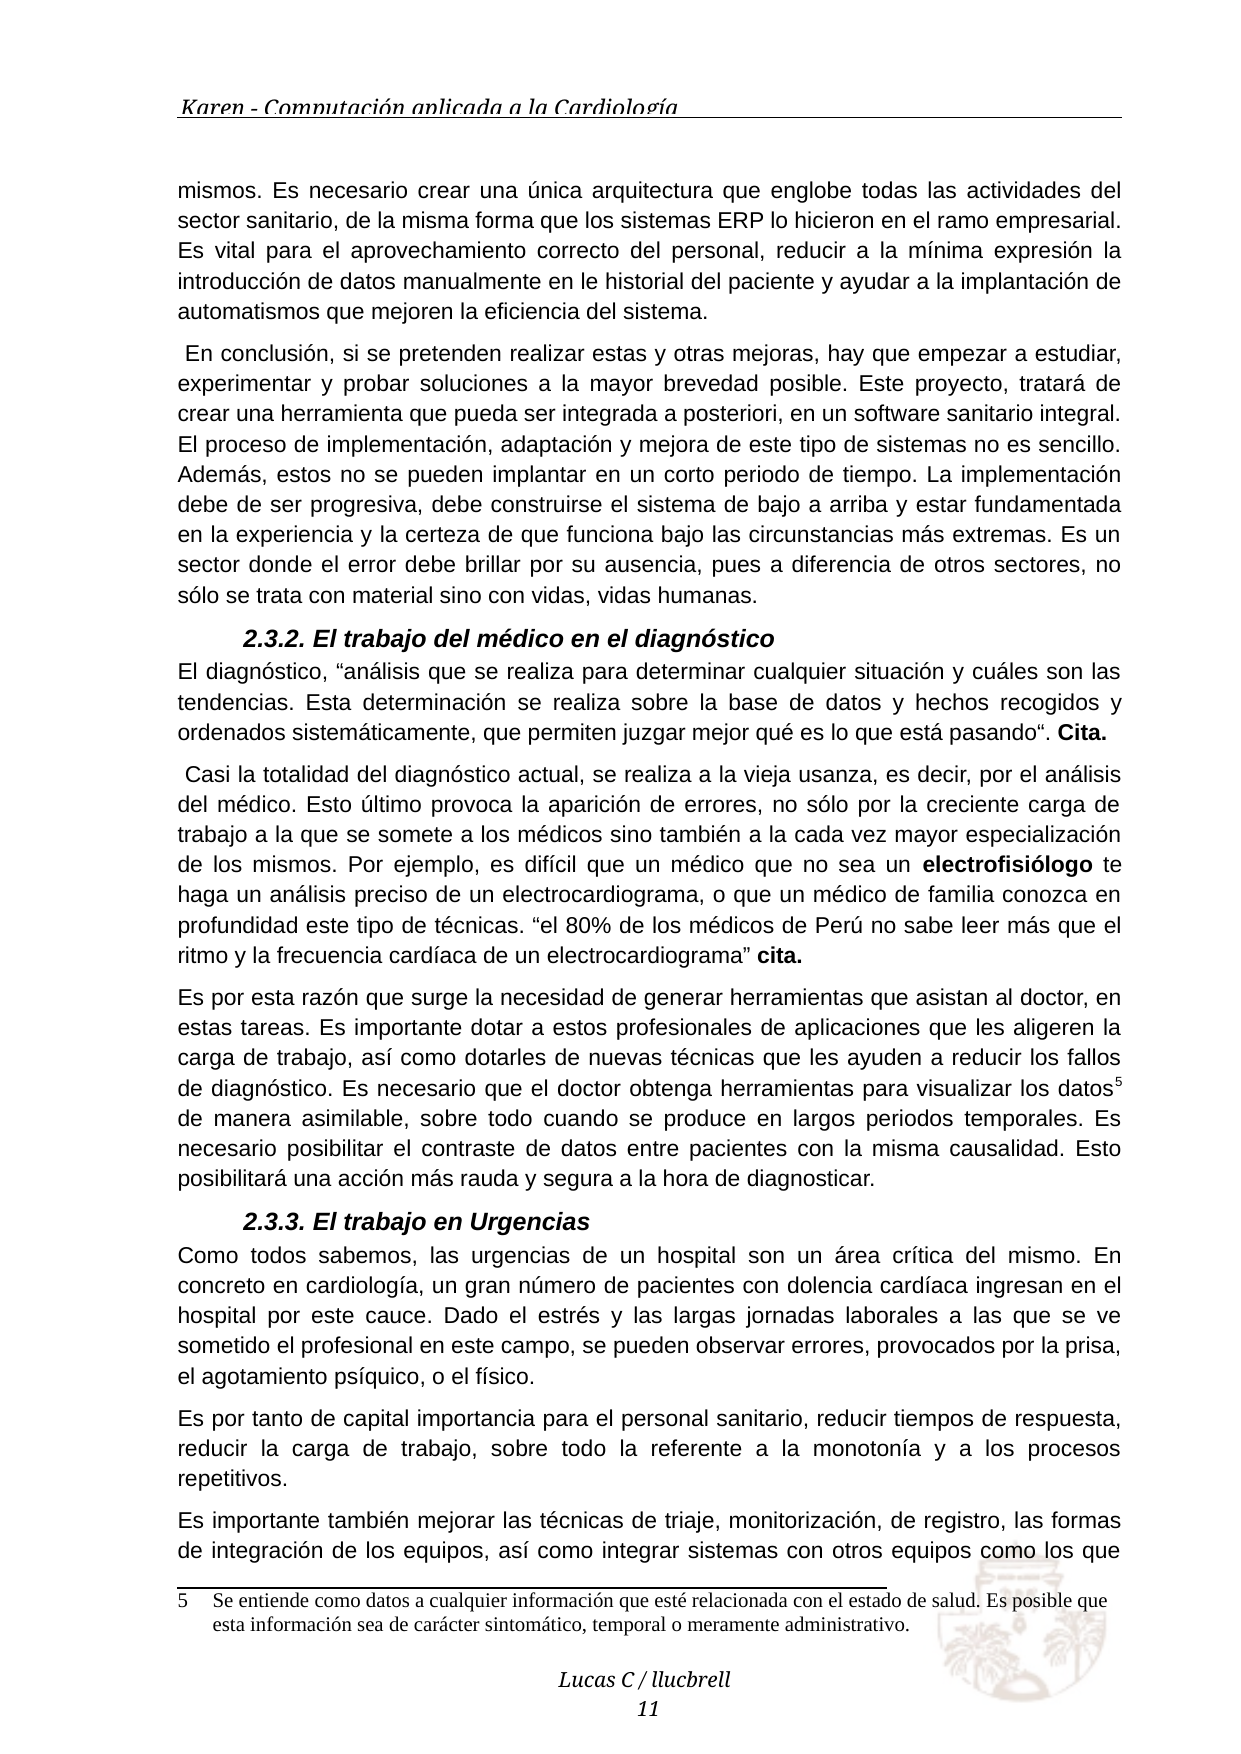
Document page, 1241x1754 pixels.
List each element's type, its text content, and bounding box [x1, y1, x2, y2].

text Es por tanto de capital importancia para el personal sanitario, reducir tiempos de respuesta, reducir la carga de trabajo, sobre todo la referente a la monotonía y a los procesos repetitivos. [177, 1404, 1122, 1491]
text Es importante también mejorar las técnicas de triaje, monitorización, de registro, las formas de integración de los equipos, así como integrar sistemas con otros equipos como los que [177, 1507, 1122, 1563]
text Es por esta razón que surge la necesidad de generar herramientas que asistan al doctor, en estas tareas. Es importante dotar a estos profesionales de aplicaciones que les aligeren la carga de trabajo, así como dotarles de nuevas técnicas que les ayuden a reducir los fallos de diagnóstico. Es necesario que el doctor obtenga herramientas para visualizar los datos de manera asimilable, sobre todo cuando se produce en largos periodos temporales. Es necesario posibilitar el contraste de datos entre pacientes con la misma causalidad. Esto posibilitará una acción más rauda y segura a la hora de diagnosticar. [177, 984, 1122, 1191]
text En conclusión, si se pretenden realizar estas y otras mejoras, hay que empezar a estudiar, experimentar y probar soluciones a la mayor brevedad posible. Este proyecto, tratará de crear una herramienta que pueda ser integrada a posteriori, en un software sanitario integral. El proceso de implementación, adaptación y mejora de este tipo de sistemas no es sencillo. Además, estos no se pueden implantar en un corto periodo de tiempo. La implementación debe de ser progresiva, debe construirse el sistema de bajo a arriba y estar fundamentada en la experiencia y la certeza de que funciona bajo las circunstancias más extremas. Es un sector donde el error debe brillar por su ausencia, pues a diferencia de otros sectores, no sólo se trata con material sino con vidas, vidas humanas. [177, 340, 1122, 608]
text mismos. Es necesario crear una única arquitectura que englobe todas las actividades del sector sanitario, de la misma forma que los sistemas ERP lo hicieron en el ramo empresarial. Es vital para el aprovechamiento correcto del personal, reducir a la mínima expresión la introducción de datos manualmente en le historial del paciente y ayudar a la implantación de automatismos que mejoren la eficiencia del sistema. [177, 177, 1122, 324]
text Casi la totalidad del diagnóstico actual, se realiza a la vieja usanza, es decir, por el análisis del médico. Esto último provoca la aparición de errores, no sólo por la creciente carga de trabajo a la que se somete a los médicos sino también a la cada vez mayor especialización de los mismos. Por ejemplo, es difícil que un médico que no sea un electrofisiólogo te haga un análisis preciso de un electrocardiograma, o que un médico de familia conozca en profundidad este tipo de técnicas. “el 80% de los médicos de Perú no sabe leer más que el ritmo y la frecuencia cardíaca de un electrocardiograma” cita. [177, 761, 1122, 968]
text El diagnóstico, “análisis que se realiza para determinar cualquier situación y cuáles son las tendencias. Esta determinación se realiza sobre la base de datos y hechos recogidos y ordenados sistemáticamente, que permiten juzgar mejor qué es lo que está pasando“. Cita. [177, 658, 1122, 745]
list El trabajo del médico en el diagnóstico [177, 623, 1122, 652]
text Se entiende como datos a cualquier información que esté relacionada con el estado de salud. Es posible que esta información sea de carácter sintomático, temporal o meramente administrativo. [177, 1588, 1122, 1636]
list El trabajo en Urgencias [177, 1207, 1122, 1236]
text Como todos sabemos, las urgencias de un hospital son un área crítica del mismo. En concreto en cardiología, un gran número de pacientes con dolencia cardíaca ingresan en el hospital por este cauce. Dado el estrés y las largas jornadas laborales a las que se ve sometido el profesional en este campo, se pueden observar errores, provocados por la prisa, el agotamiento psíquico, o el físico. [177, 1242, 1122, 1389]
